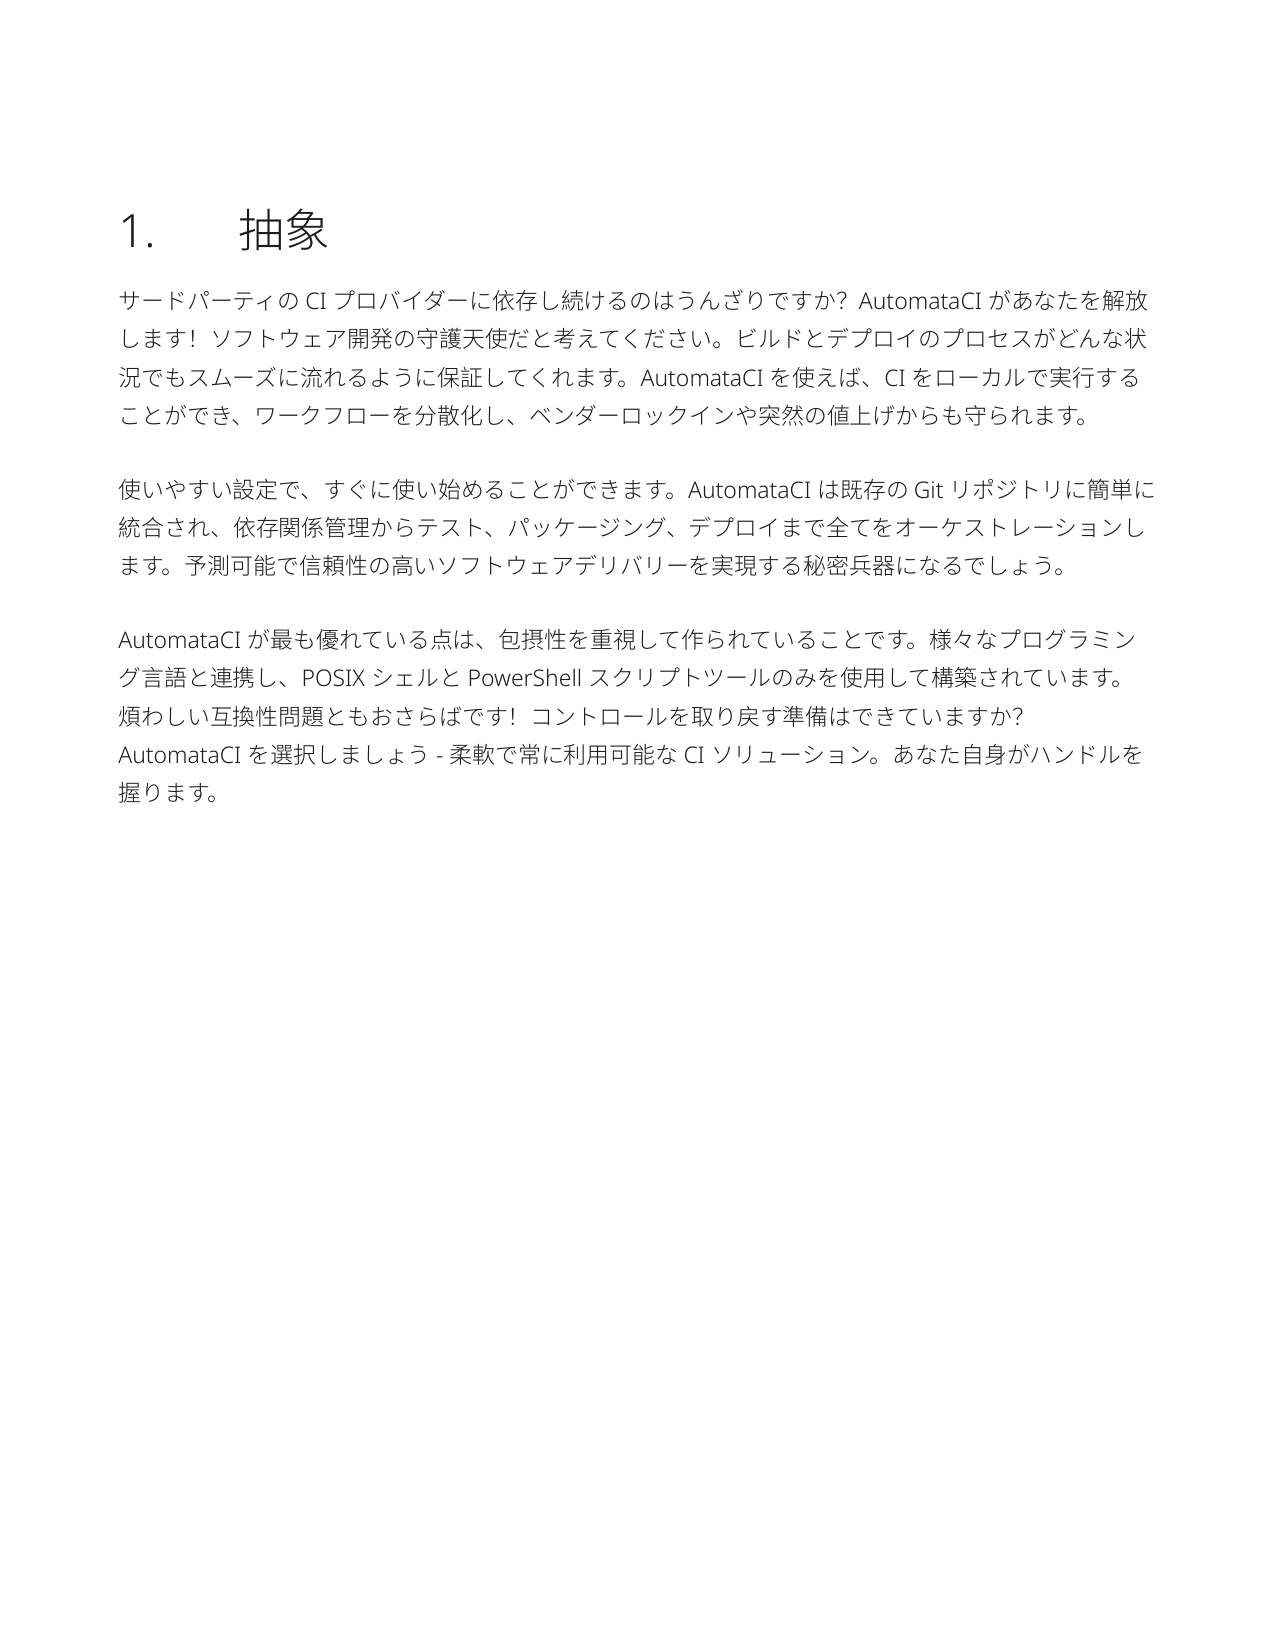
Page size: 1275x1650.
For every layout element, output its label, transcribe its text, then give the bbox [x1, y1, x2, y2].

subtitle 抽象 [118, 194, 1157, 261]
text AutomataCI が最も優れている点は、包摂性を重視して作られていることです。様々なプログラミング言語と連携し、POSIX シェルと PowerShell スクリプトツールのみを使用して構築されています。煩わしい互換性問題ともおさらばです！コントロールを取り戻す準備はできていますか？AutomataCI を選択しましょう - 柔軟で常に利用可能な CI ソリューション。あなた自身がハンドルを握ります。 [118, 622, 1157, 808]
text 使いやすい設定で、すぐに使い始めることができます。AutomataCI は既存の Git リポジトリに簡単に統合され、依存関係管理からテスト、パッケージング、デプロイまで全てをオーケストレーションします。予測可能で信頼性の高いソフトウェアデリバリーを実現する秘密兵器になるでしょう。 [118, 472, 1157, 581]
text サードパーティの CI プロバイダーに依存し続けるのはうんざりですか？AutomataCI があなたを解放します！ソフトウェア開発の守護天使だと考えてください。ビルドとデプロイのプロセスがどんな状況でもスムーズに流れるように保証してくれます。AutomataCI を使えば、CI をローカルで実行することができ、ワークフローを分散化し、ベンダーロックインや突然の値上げからも守られます。 [118, 283, 1157, 431]
